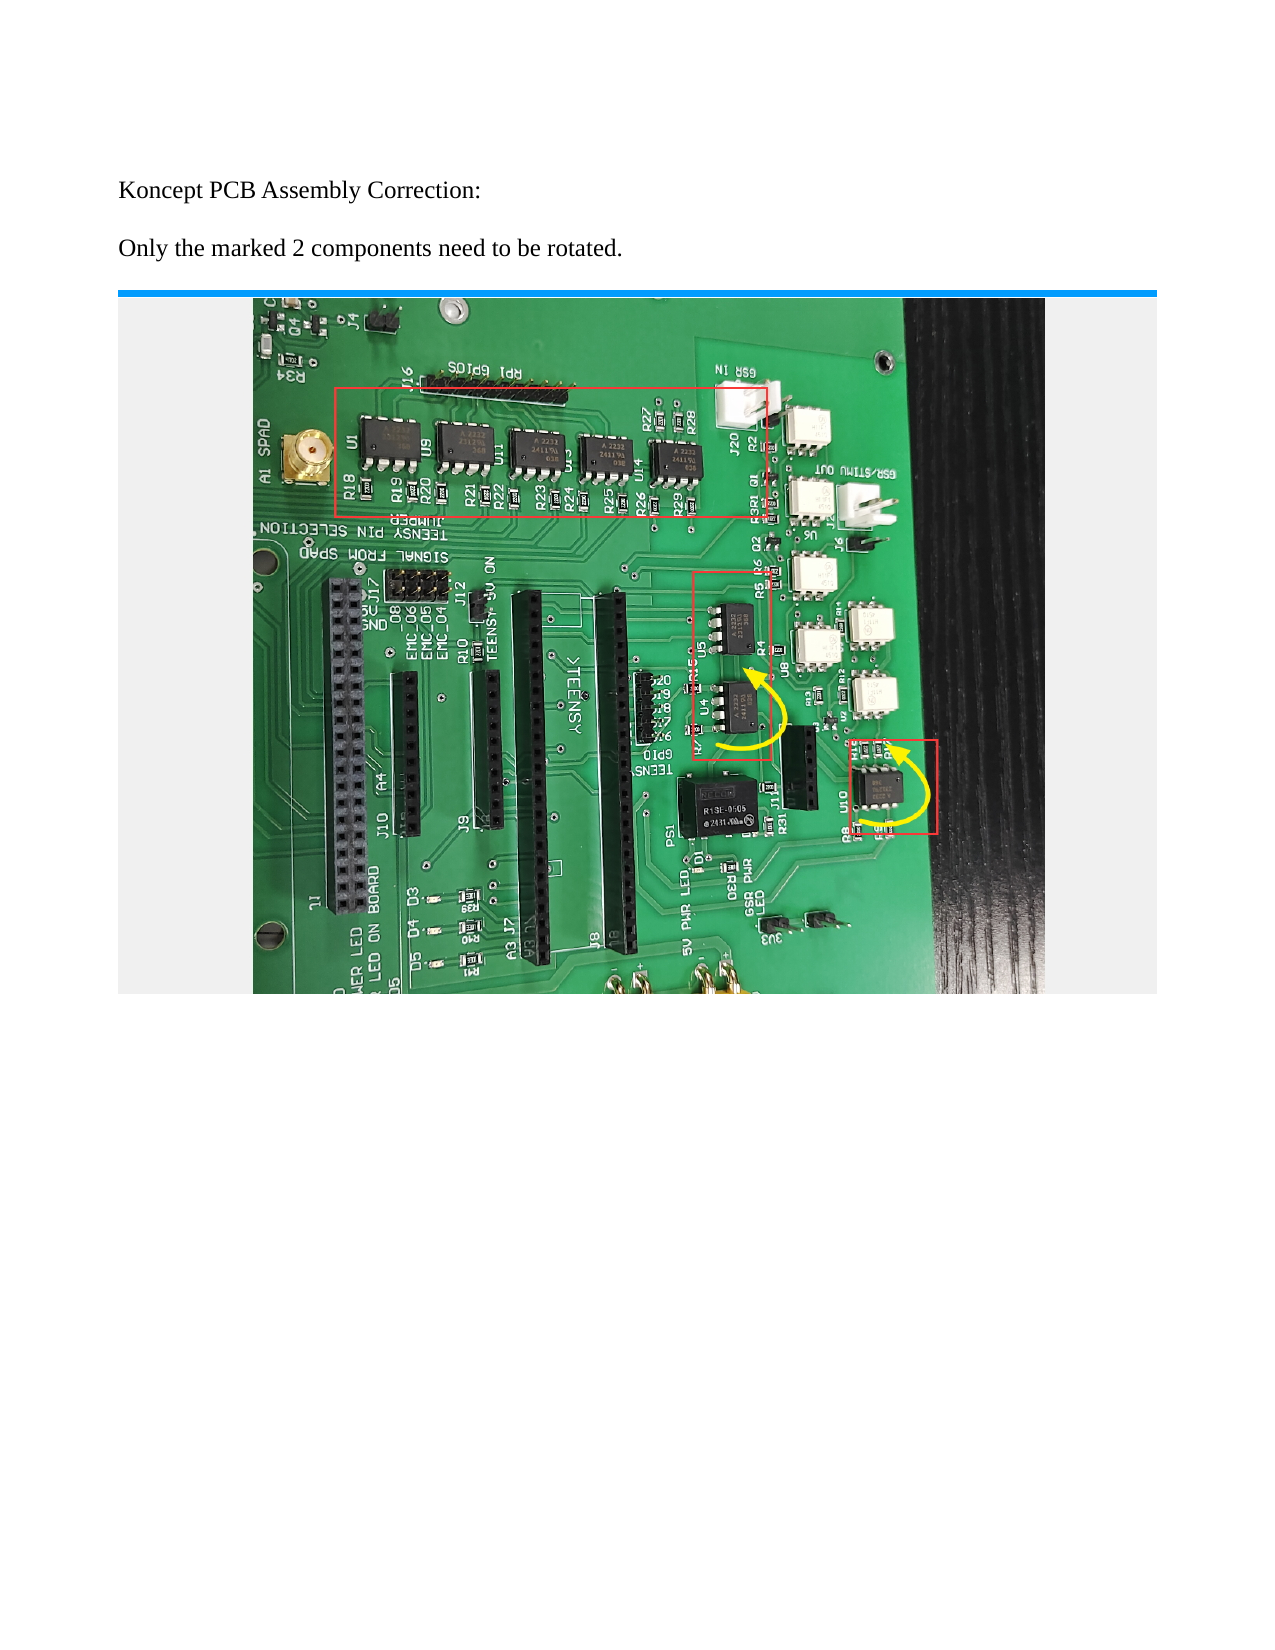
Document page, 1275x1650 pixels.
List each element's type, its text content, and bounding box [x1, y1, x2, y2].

text Koncept PCB Assembly Correction: [118, 176, 1157, 204]
picture [118, 290, 1157, 994]
text Only the marked 2 components need to be rotated. [118, 233, 1157, 262]
